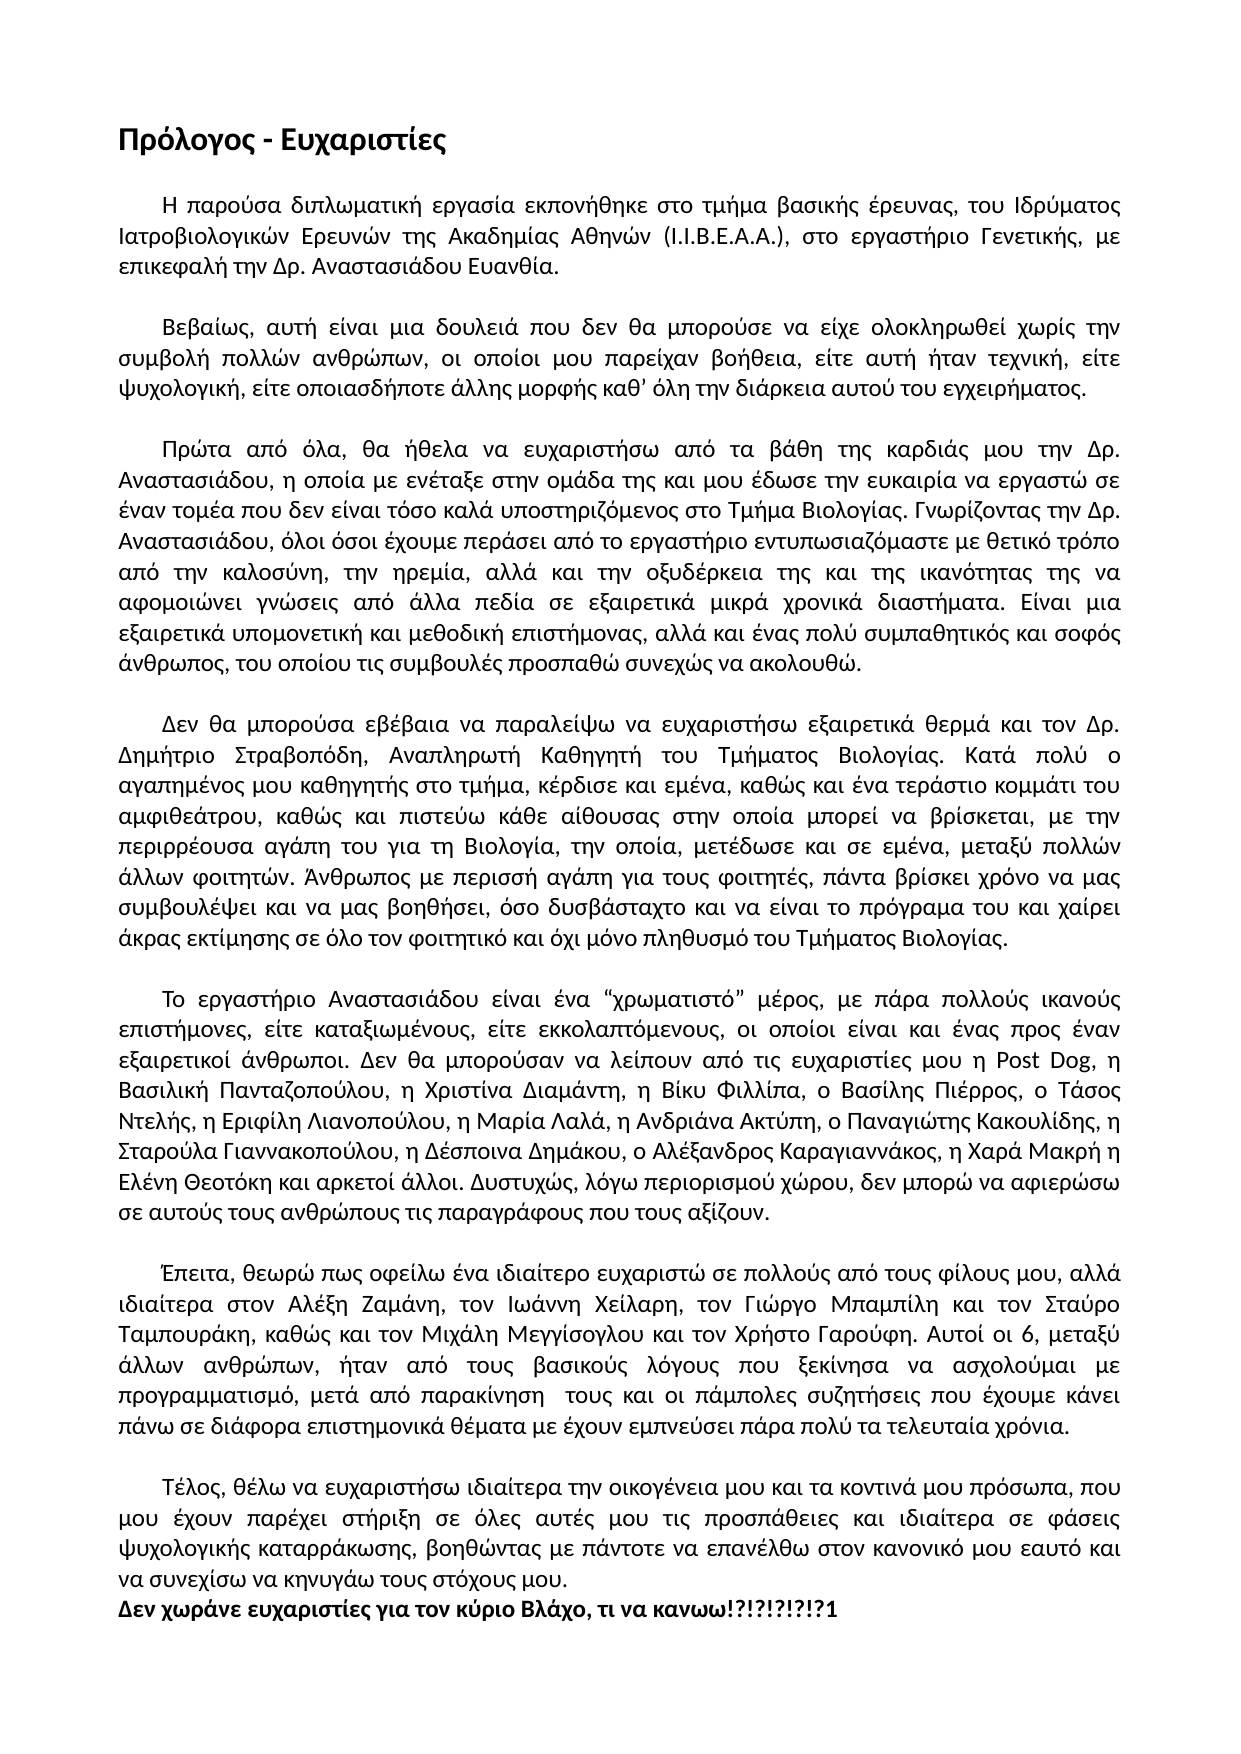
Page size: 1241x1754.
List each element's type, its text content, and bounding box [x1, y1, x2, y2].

text Δεν χωράνε ευχαριστίες για τον κύριο Βλάχο, τι να κανωω!?!?!?!?!?1 [118, 1593, 1122, 1624]
text Το εργαστήριο Αναστασιάδου είναι ένα “χρωματιστό” μέρος, με πάρα πολλούς ικανούς επιστήμονες, είτε καταξιωμένους, είτε εκκολαπτόμενους, οι οποίοι είναι και ένας προς έναν εξαιρετικοί άνθρωποι. Δεν θα μπορούσαν να λείπουν από τις ευχαριστίες μου η Post Dog, η Βασιλική Πανταζοπούλου, η Χριστίνα Διαμάντη, η Βίκυ Φιλλίπα, ο Βασίλης Πιέρρος, ο Τάσος Ντελής, η Εριφίλη Λιανοπούλου, η Μαρία Λαλά, η Ανδριάνα Ακτύπη, ο Παναγιώτης Κακουλίδης, η Σταρούλα Γιαννακοπούλου, η Δέσποινα Δημάκου, ο Αλέξανδρος Καραγιαννάκος, η Χαρά Μακρή η Ελένη Θεοτόκη και αρκετοί άλλοι. Δυστυχώς, λόγω περιορισμού χώρου, δεν μπορώ να αφιερώσω σε αυτούς τους ανθρώπους τις παραγράφους που τους αξίζουν. [118, 983, 1122, 1227]
subtitle Πρόλογος - Ευχαριστίες [118, 118, 1122, 159]
text Έπειτα, θεωρώ πως οφείλω ένα ιδιαίτερο ευχαριστώ σε πολλούς από τους φίλους μου, αλλά ιδιαίτερα στον Αλέξη Ζαμάνη, τον Ιωάννη Χείλαρη, τον Γιώργο Μπαμπίλη και τον Σταύρο Ταμπουράκη, καθώς και τον Μιχάλη Μεγγίσογλου και τον Χρήστο Γαρούφη. Αυτοί οι 6, μεταξύ άλλων ανθρώπων, ήταν από τους βασικούς λόγους που ξεκίνησα να ασχολούμαι με προγραμματισμό, μετά από παρακίνηση τους και οι πάμπολες συζητήσεις που έχουμε κάνει πάνω σε διάφορα επιστημονικά θέματα με έχουν εμπνεύσει πάρα πολύ τα τελευταία χρόνια. [118, 1258, 1122, 1441]
text Τέλος, θέλω να ευχαριστήσω ιδιαίτερα την οικογένεια μου και τα κοντινά μου πρόσωπα, που μου έχουν παρέχει στήριξη σε όλες αυτές μου τις προσπάθειες και ιδιαίτερα σε φάσεις ψυχολογικής καταρράκωσης, βοηθώντας με πάντοτε να επανέλθω στον κανονικό μου εαυτό και να συνεχίσω να κηνυγάω τους στόχους μου. [118, 1471, 1122, 1593]
text Η παρούσα διπλωματική εργασία εκπονήθηκε στο τμήμα βασικής έρευνας, του Ιδρύματος Ιατροβιολογικών Ερευνών της Ακαδημίας Αθηνών (Ι.Ι.Β.Ε.Α.Α.), στο εργαστήριο Γενετικής, με επικεφαλή την Δρ. Αναστασιάδου Ευανθία. [118, 189, 1122, 281]
text Βεβαίως, αυτή είναι μια δουλειά που δεν θα μπορούσε να είχε ολοκληρωθεί χωρίς την συμβολή πολλών ανθρώπων, οι οποίοι μου παρείχαν βοήθεια, είτε αυτή ήταν τεχνική, είτε ψυχολογική, είτε οποιασδήποτε άλλης μορφής καθ’ όλη την διάρκεια αυτού του εγχειρήματος. [118, 311, 1122, 403]
text Δεν θα μπορούσα εβέβαια να παραλείψω να ευχαριστήσω εξαιρετικά θερμά και τον Δρ. Δημήτριο Στραβοπόδη, Αναπληρωτή Καθηγητή του Τμήματος Βιολογίας. Κατά πολύ ο αγαπημένος μου καθηγητής στο τμήμα, κέρδισε και εμένα, καθώς και ένα τεράστιο κομμάτι του αμφιθεάτρου, καθώς και πιστεύω κάθε αίθουσας στην οποία μπορεί να βρίσκεται, με την περιρρέουσα αγάπη του για τη Βιολογία, την οποία, μετέδωσε και σε εμένα, μεταξύ πολλών άλλων φοιτητών. Άνθρωπος με περισσή αγάπη για τους φοιτητές, πάντα βρίσκει χρόνο να μας συμβουλέψει και να μας βοηθήσει, όσο δυσβάσταχτο και να είναι το πρόγραμα του και χαίρει άκρας εκτίμησης σε όλο τον φοιτητικό και όχι μόνο πληθυσμό του Τμήματος Βιολογίας. [118, 708, 1122, 952]
text Πρώτα από όλα, θα ήθελα να ευχαριστήσω από τα βάθη της καρδιάς μου την Δρ. Αναστασιάδου, η οποία με ενέταξε στην ομάδα της και μου έδωσε την ευκαιρία να εργαστώ σε έναν τομέα που δεν είναι τόσο καλά υποστηριζόμενος στο Τμήμα Βιολογίας. Γνωρίζοντας την Δρ. Αναστασιάδου, όλοι όσοι έχουμε περάσει από το εργαστήριο εντυπωσιαζόμαστε με θετικό τρόπο από την καλοσύνη, την ηρεμία, αλλά και την οξυδέρκεια της και της ικανότητας της να αφομοιώνει γνώσεις από άλλα πεδία σε εξαιρετικά μικρά χρονικά διαστήματα. Είναι μια εξαιρετικά υπομονετική και μεθοδική επιστήμονας, αλλά και ένας πολύ συμπαθητικός και σοφός άνθρωπος, του οποίου τις συμβουλές προσπαθώ συνεχώς να ακολουθώ. [118, 433, 1122, 678]
